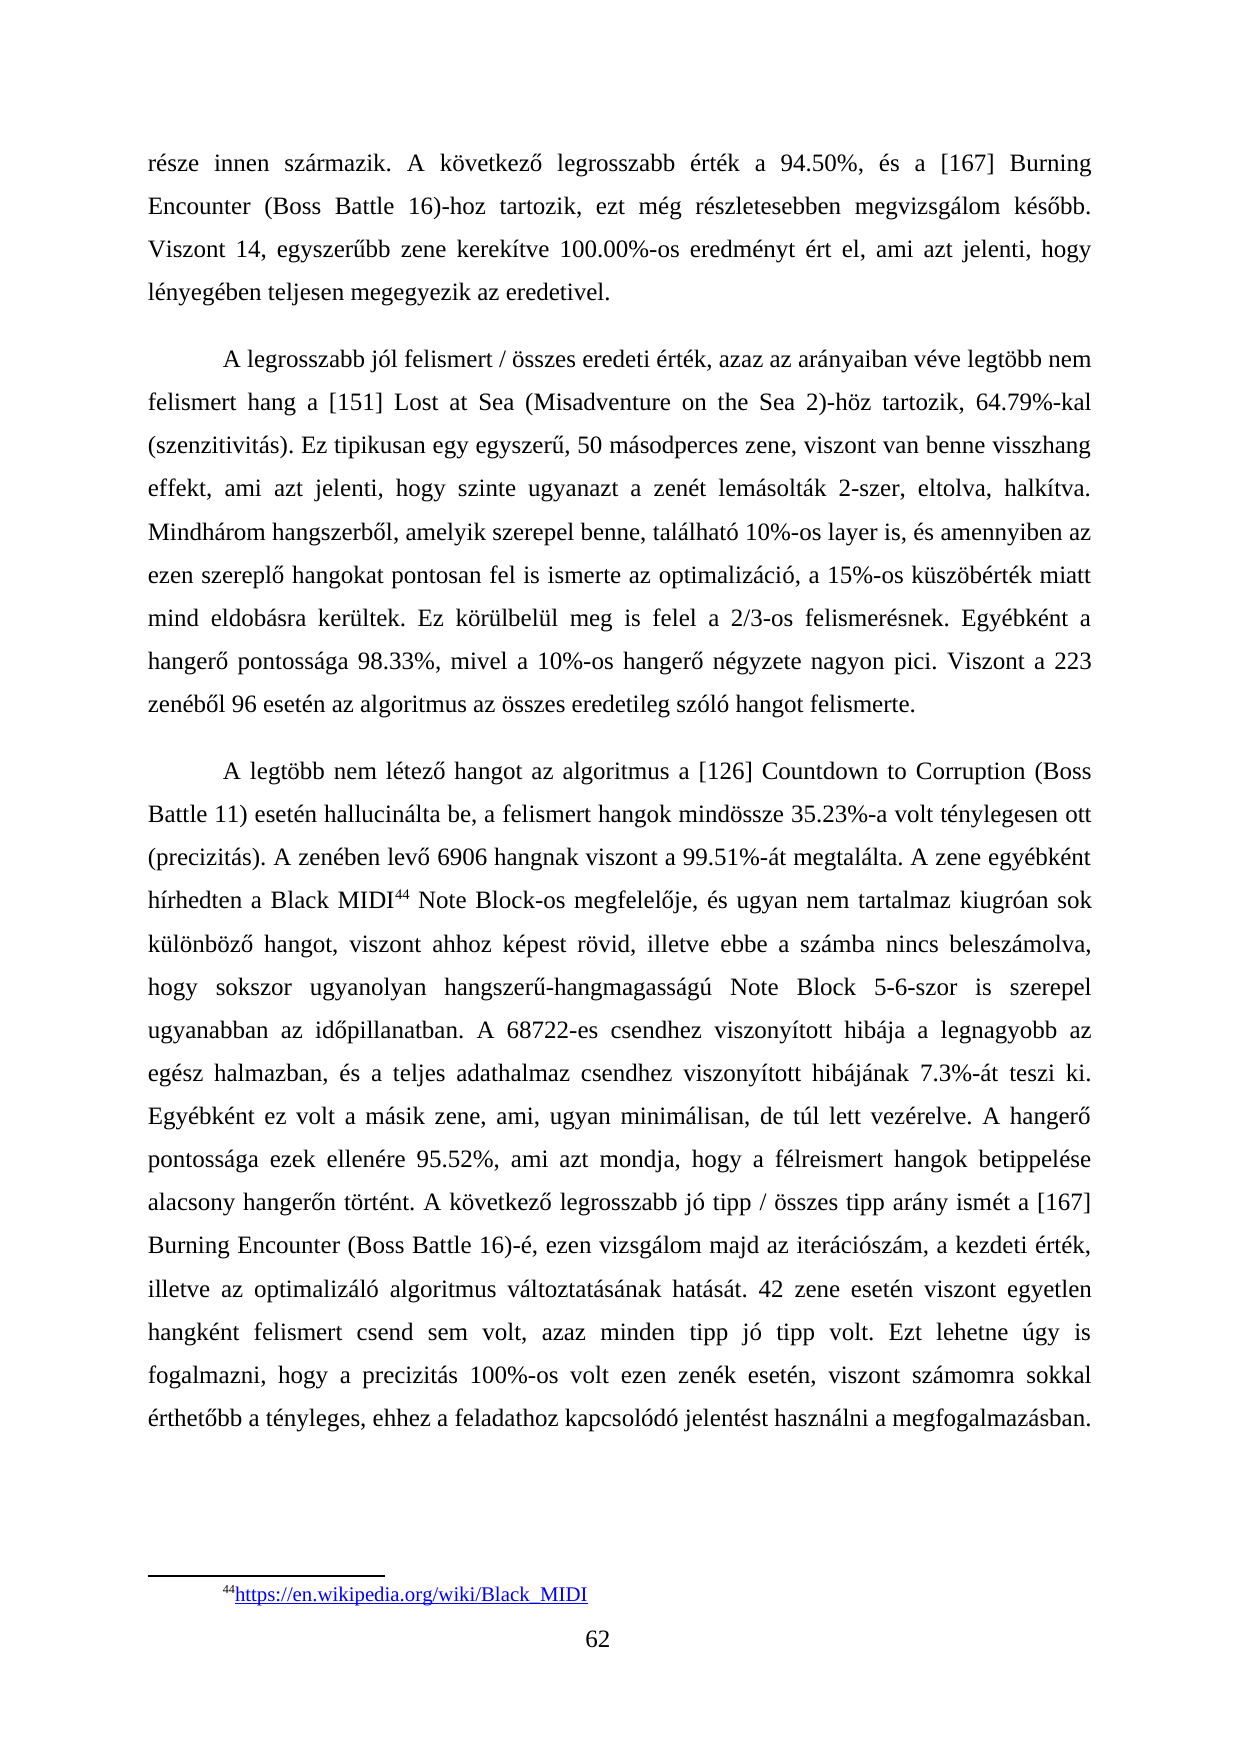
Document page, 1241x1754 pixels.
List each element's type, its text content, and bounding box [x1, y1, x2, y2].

text része innen származik. A következő legrosszabb érték a 94.50%, és a [167] Burning Encounter (Boss Battle 16)-hoz tartozik, ezt még részletesebben megvizsgálom később. Viszont 14, egyszerűbb zene kerekítve 100.00%-os eredményt ért el, ami azt jelenti, hogy lényegében teljesen megegyezik az eredetivel. [148, 148, 1092, 306]
text A legrosszabb jól felismert / összes eredeti érték, azaz az arányaiban véve legtöbb nem felismert hang a [151] Lost at Sea (Misadventure on the Sea 2)-höz tartozik, 64.79%-kal (szenzitivitás). Ez tipikusan egy egyszerű, 50 másodperces zene, viszont van benne visszhang effekt, ami azt jelenti, hogy szinte ugyanazt a zenét lemásolták 2-szer, eltolva, halkítva. Mindhárom hangszerből, amelyik szerepel benne, található 10%-os layer is, és amennyiben az ezen szereplő hangokat pontosan fel is ismerte az optimalizáció, a 15%-os küszöbérték miatt mind eldobásra kerültek. Ez körülbelül meg is felel a 2/3-os felismerésnek. Egyébként a hangerő pontossága 98.33%, mivel a 10%-os hangerő négyzete nagyon pici. Viszont a 223 zenéből 96 esetén az algoritmus az összes eredetileg szóló hangot felismerte. [148, 344, 1092, 718]
text https://en.wikipedia.org/wiki/Black_MIDI [148, 1582, 1092, 1606]
text A legtöbb nem létező hangot az algoritmus a [126] Countdown to Corruption (Boss Battle 11) esetén hallucinálta be, a felismert hangok mindössze 35.23%-a volt ténylegesen ott (precizitás). A zenében levő 6906 hangnak viszont a 99.51%-át megtalálta. A zene egyébként hírhedten a Black MIDI Note Block-os megfelelője, és ugyan nem tartalmaz kiugróan sok különböző hangot, viszont ahhoz képest rövid, illetve ebbe a számba nincs beleszámolva, hogy sokszor ugyanolyan hangszerű-hangmagasságú Note Block 5-6-szor is szerepel ugyanabban az időpillanatban. A 68722-es csendhez viszonyított hibája a legnagyobb az egész halmazban, és a teljes adathalmaz csendhez viszonyított hibájának 7.3%-át teszi ki. Egyébként ez volt a másik zene, ami, ugyan minimálisan, de túl lett vezérelve. A hangerő pontossága ezek ellenére 95.52%, ami azt mondja, hogy a félreismert hangok betippelése alacsony hangerőn történt. A következő legrosszabb jó tipp / összes tipp arány ismét a [167] Burning Encounter (Boss Battle 16)-é, ezen vizsgálom majd az iterációszám, a kezdeti érték, illetve az optimalizáló algoritmus változtatásának hatását. 42 zene esetén viszont egyetlen hangként felismert csend sem volt, azaz minden tipp jó tipp volt. Ezt lehetne úgy is fogalmazni, hogy a precizitás 100%-os volt ezen zenék esetén, viszont számomra sokkal érthetőbb a tényleges, ehhez a feladathoz kapcsolódó jelentést használni a megfogalmazásban. [148, 756, 1092, 1432]
